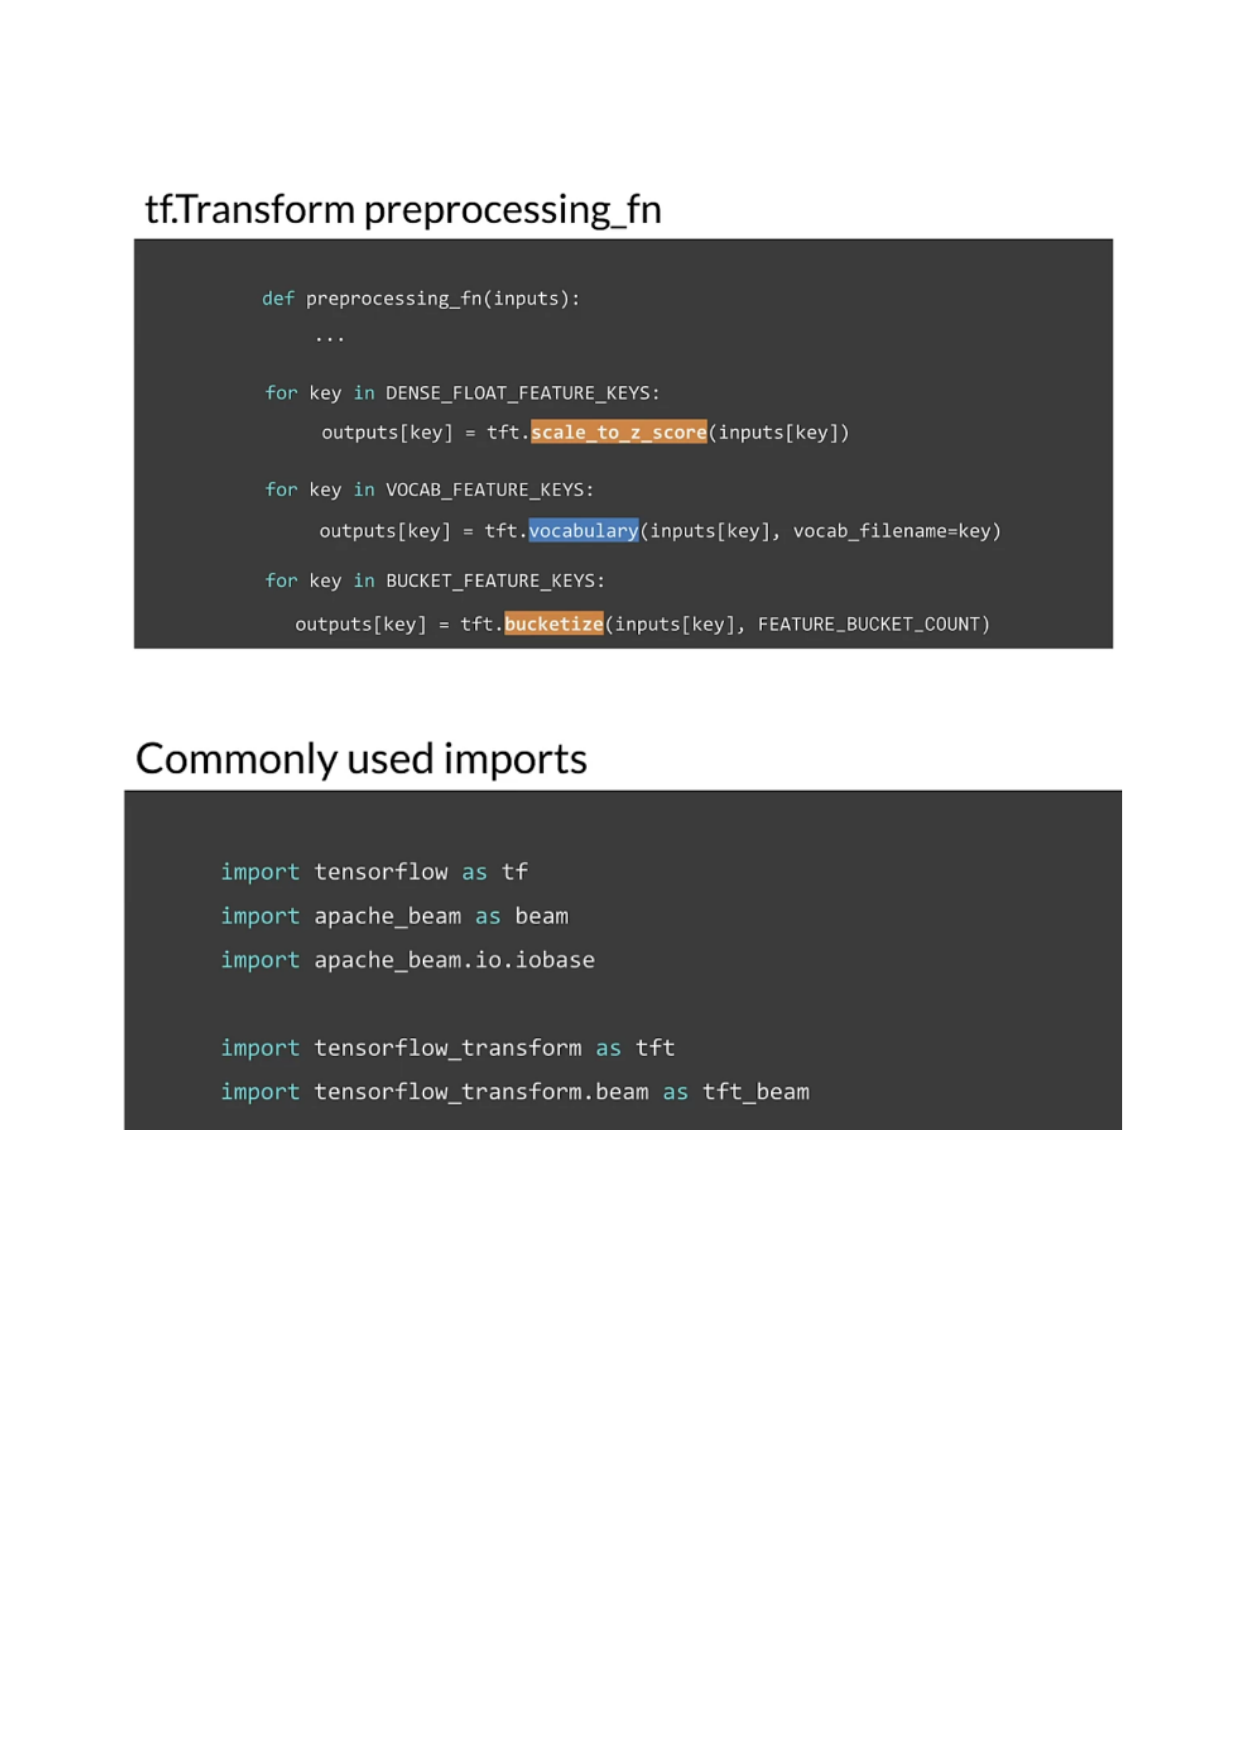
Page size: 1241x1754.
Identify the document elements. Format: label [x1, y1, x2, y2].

picture [118, 721, 1123, 1130]
picture [118, 175, 1123, 664]
